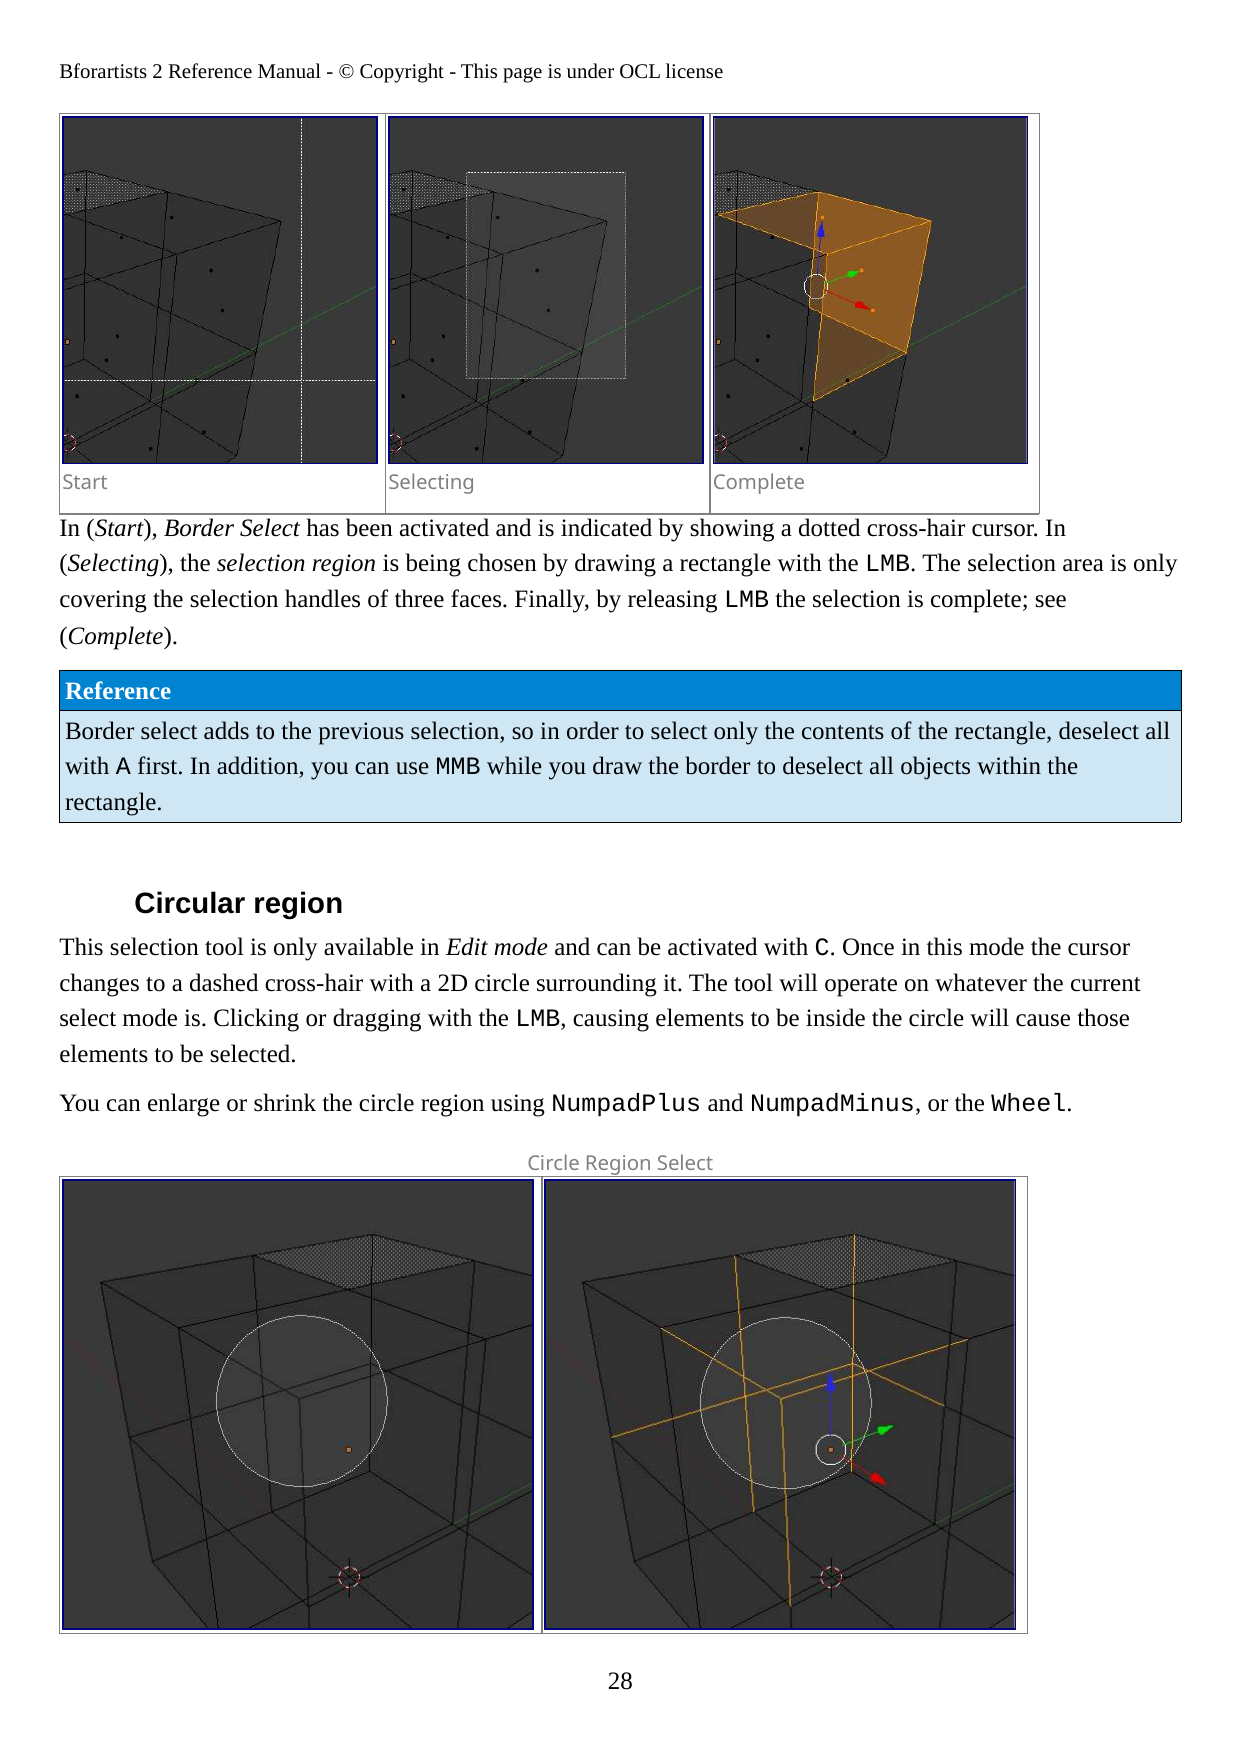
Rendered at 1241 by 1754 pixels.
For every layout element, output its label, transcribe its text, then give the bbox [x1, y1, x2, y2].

text Circle Region Select [59, 1145, 1181, 1176]
table_header [60, 1177, 541, 1633]
table_header [543, 1177, 1027, 1633]
table_cell Border select adds to the previous selection, so in order to select only the contents of the rectangle, deselect all with A first. In addition, you can use MMB while you draw the border to deselect all objects within the rectangle. [60, 711, 1181, 822]
text In (Start), Border Select has been activated and is indicated by showing a dotted cross-hair cursor. In (Selecting), the selection region is being chosen by drawing a rectangle with the LMB. The selection area is only covering the selection handles of three faces. Finally, by releasing LMB the selection is complete; see (Complete). [59, 513, 1181, 650]
table_header Selecting [386, 114, 709, 513]
picture [390, 118, 702, 463]
picture [714, 118, 1027, 463]
picture [546, 1181, 1015, 1628]
picture [64, 118, 376, 463]
text This selection tool is only available in Edit mode and can be activated with C. Once in this mode the cursor changes to a dashed cross-hair with a 2D circle surrounding it. The tool will operate on whatever the current select mode is. Clicking or dragging with the LMB, causing elements to be inside the circle will cause those elements to be selected. [59, 932, 1181, 1068]
subtitle Circular region [59, 886, 1181, 919]
table_header Reference [60, 671, 1181, 710]
table_header Complete [711, 114, 1039, 513]
table_header Start [60, 114, 385, 513]
picture [64, 1181, 532, 1628]
text You can enlarge or shrink the circle region using NumpadPlus and NumpadMinus, or the Wheel. [59, 1088, 1181, 1119]
